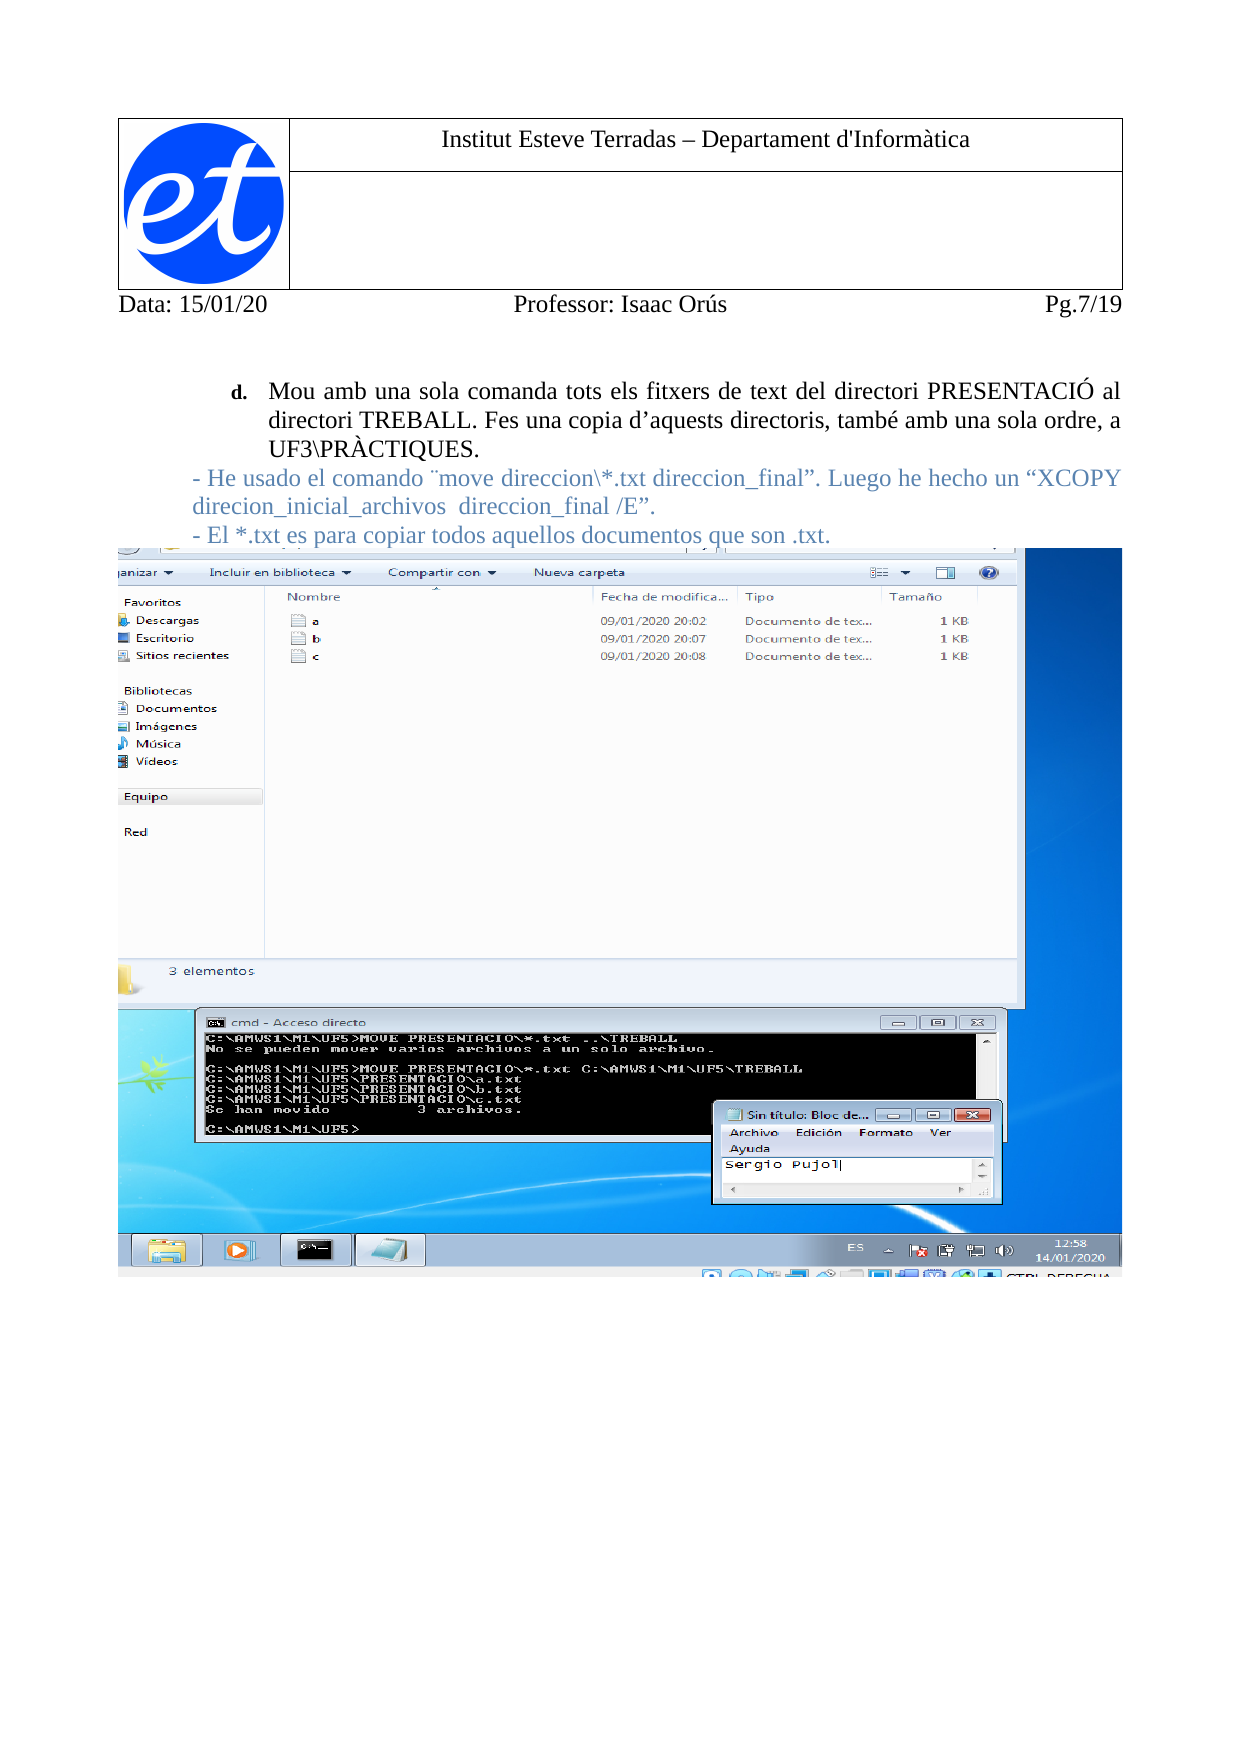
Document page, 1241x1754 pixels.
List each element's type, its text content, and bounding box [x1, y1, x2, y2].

picture [118, 548, 1123, 1277]
text - El *.txt es para copiar todos aquellos documentos que son .txt. [118, 520, 1122, 548]
picture [123, 123, 284, 284]
text - He usado el comando ¨move direccion\*.txt direccion_final”. Luego he hecho un “XCOPY direcion_inicial_archivos direccion_final /E”. [118, 463, 1122, 520]
list Mou amb una sola comanda tots els fitxers de text del directori PRESENTACIÓ al directori TREBALL. Fes una copia d’aquests directoris, també amb una sola ordre, a UF3\PRÀCTIQUES. [231, 376, 1122, 463]
